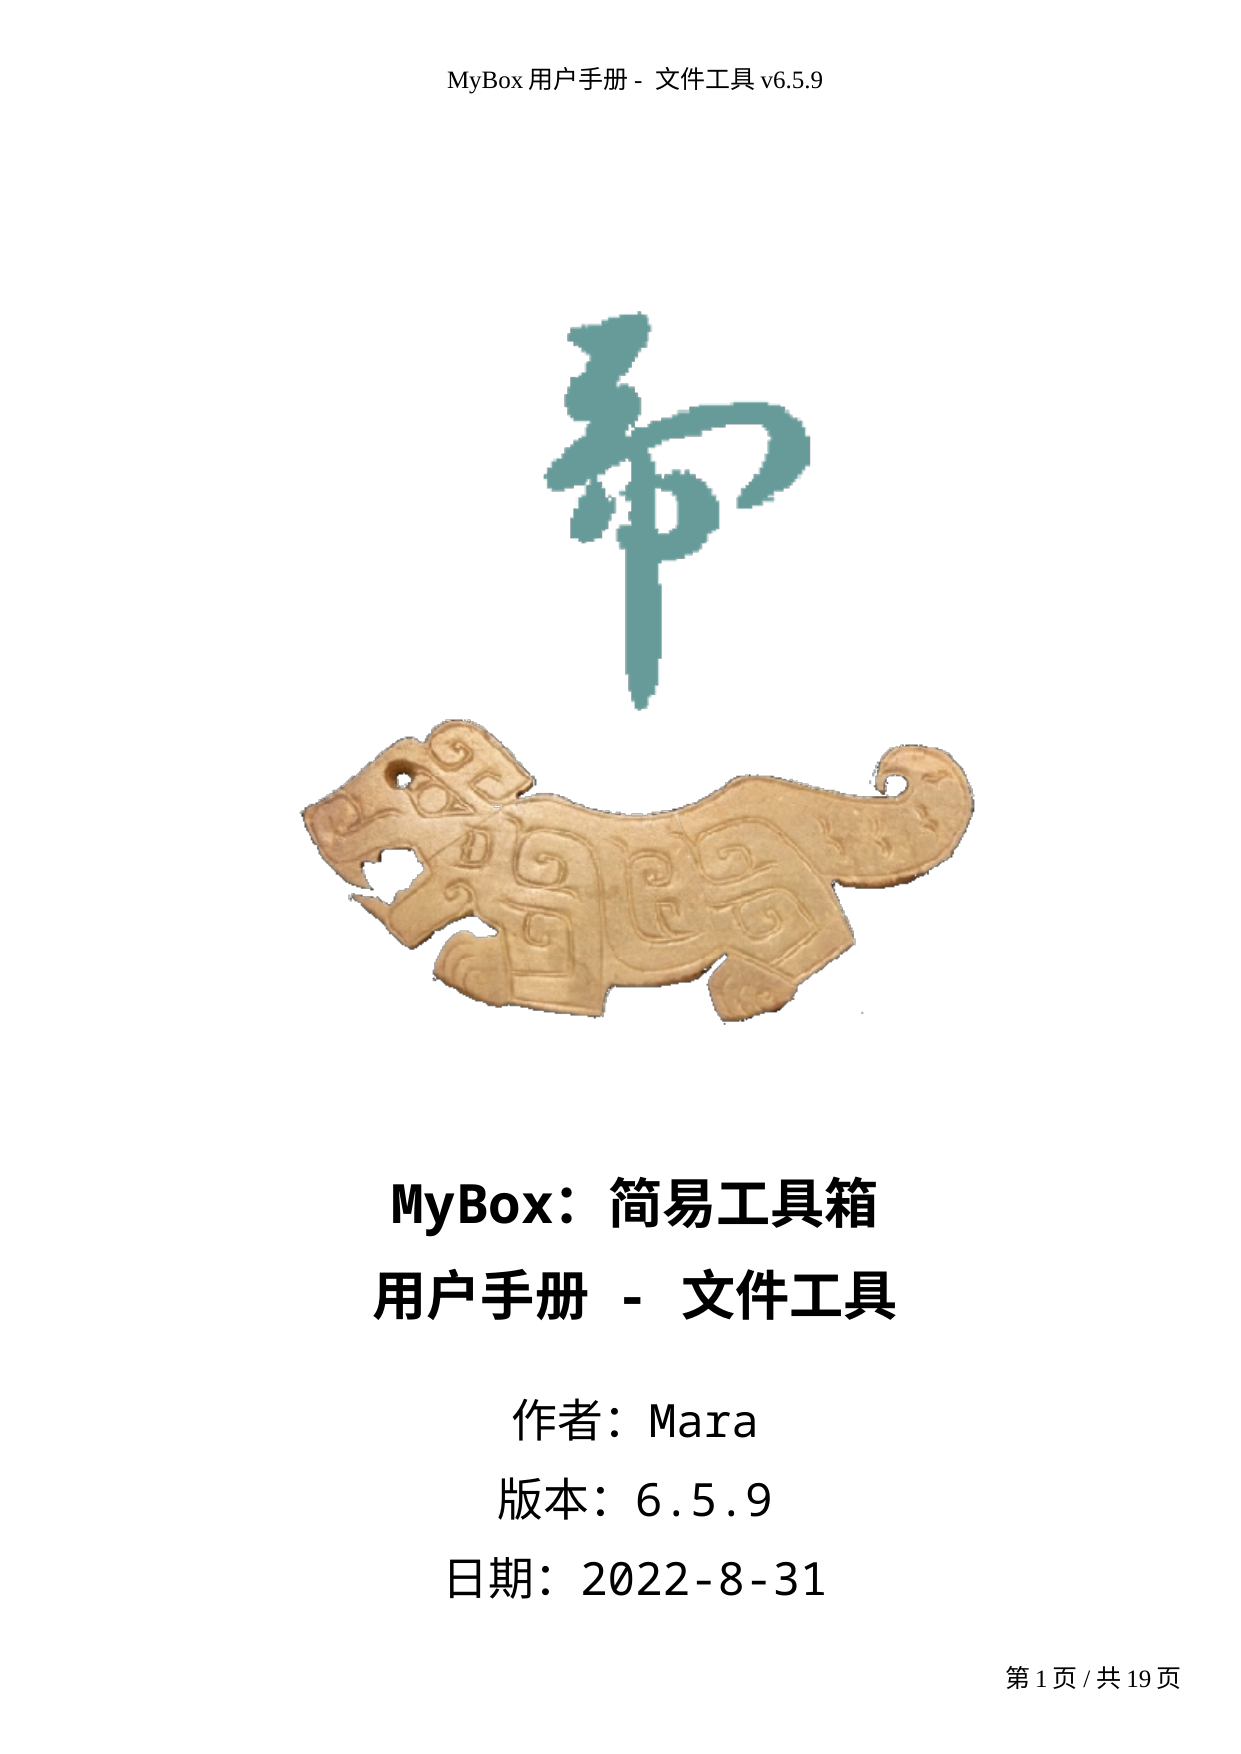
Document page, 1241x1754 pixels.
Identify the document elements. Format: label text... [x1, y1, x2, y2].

text 作者：Mara [88, 1384, 1181, 1451]
text 版本：6.5.9 [88, 1463, 1181, 1530]
subtitle MyBox：简易工具箱 [88, 1161, 1181, 1239]
text 用户手册 - 文件工具 [88, 1252, 1181, 1331]
text 日期：2022-8-31 [88, 1543, 1181, 1609]
picture [244, 268, 1026, 1050]
